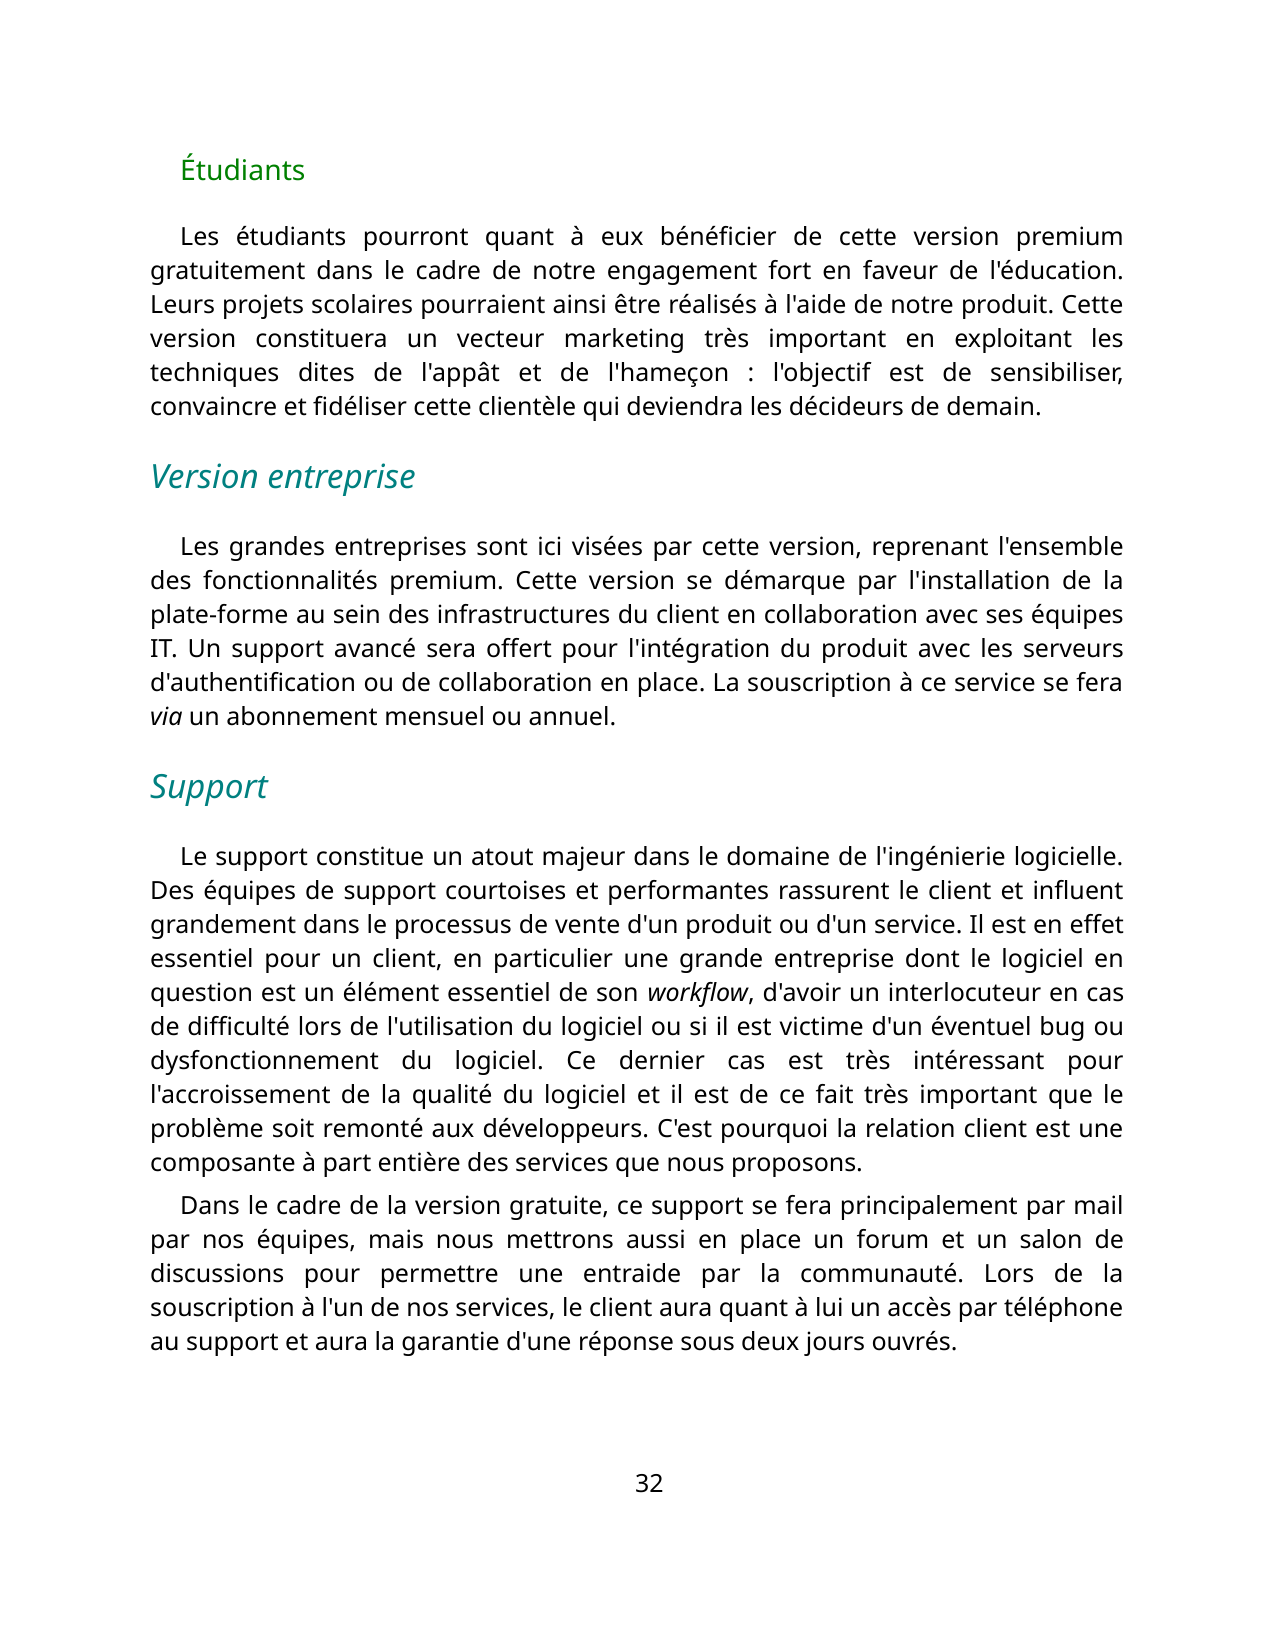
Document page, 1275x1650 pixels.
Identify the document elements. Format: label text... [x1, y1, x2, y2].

text Dans le cadre de la version gratuite, ce support se fera principalement par mail par nos équipes, mais nous mettrons aussi en place un forum et un salon de discussions pour permettre une entraide par la communauté. Lors de la souscription à l'un de nos services, le client aura quant à lui un accès par téléphone au support et aura la garantie d'une réponse sous deux jours ouvrés. [150, 1188, 1125, 1358]
subtitle Étudiants [150, 150, 1125, 189]
subtitle Support [150, 763, 1125, 808]
text Les étudiants pourront quant à eux bénéficier de cette version premium gratuitement dans le cadre de notre engagement fort en faveur de l'éducation. Leurs projets scolaires pourraient ainsi être réalisés à l'aide de notre produit. Cette version constituera un vecteur marketing très important en exploitant les techniques dites de l'appât et de l'hameçon : l'objectif est de sensibiliser, convaincre et fidéliser cette clientèle qui deviendra les décideurs de demain. [150, 219, 1125, 423]
text Les grandes entreprises sont ici visées par cette version, reprenant l'ensemble des fonctionnalités premium. Cette version se démarque par l'installation de la plate-forme au sein des infrastructures du client en collaboration avec ses équipes IT. Un support avancé sera offert pour l'intégration du produit avec les serveurs d'authentification ou de collaboration en place. La souscription à ce service se fera via un abonnement mensuel ou annuel. [150, 528, 1125, 733]
text Le support constitue un atout majeur dans le domaine de l'ingénierie logicielle. Des équipes de support courtoises et performantes rassurent le client et influent grandement dans le processus de vente d'un produit ou d'un service. Il est en effet essentiel pour un client, en particulier une grande entreprise dont le logiciel en question est un élément essentiel de son workflow, d'avoir un interlocuteur en cas de difficulté lors de l'utilisation du logiciel ou si il est victime d'un éventuel bug ou dysfonctionnement du logiciel. Ce dernier cas est très intéressant pour l'accroissement de la qualité du logiciel et il est de ce fait très important que le problème soit remonté aux développeurs. C'est pourquoi la relation client est une composante à part entière des services que nous proposons. [150, 838, 1125, 1179]
subtitle Version entreprise [150, 453, 1125, 498]
